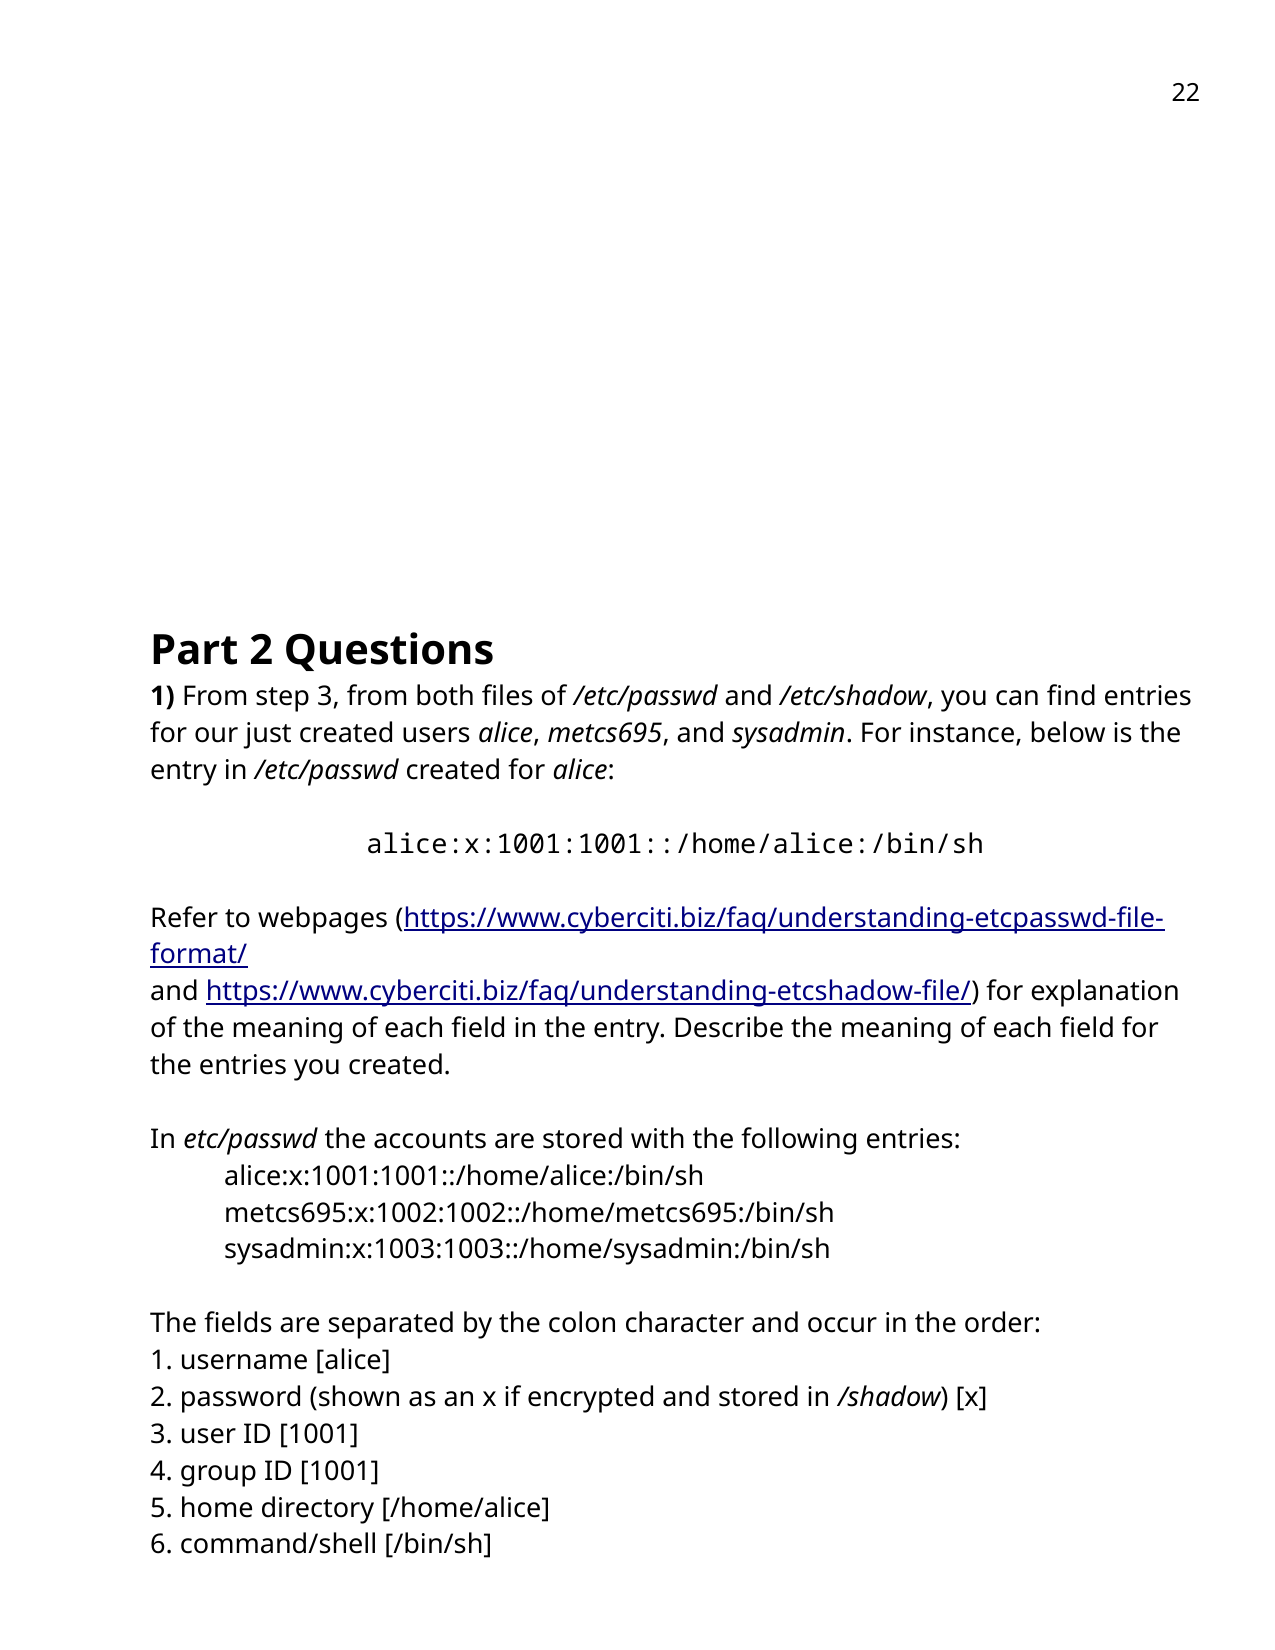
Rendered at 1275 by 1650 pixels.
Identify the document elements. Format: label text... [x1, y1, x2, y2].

text Part 2 Questions [150, 620, 1200, 677]
text The fields are separated by the colon character and occur in the order: [150, 1304, 1200, 1341]
text Refer to webpages (https://www.cyberciti.biz/faq/understanding-etcpasswd-file-format/ [150, 898, 1200, 972]
text 1) From step 3, from both files of /etc/passwd and /etc/shadow, you can find entries for our just created users alice, metcs695, and sysadmin. For instance, below is the entry in /etc/passwd created for alice: [150, 677, 1200, 787]
text In etc/passwd the accounts are stored with the following entries: [150, 1119, 1200, 1156]
text 2. password (shown as an x if encrypted and stored in /shadow) [x] [150, 1377, 1200, 1414]
text and https://www.cyberciti.biz/faq/understanding-etcshadow-file/) for explanation of the meaning of each field in the entry. Describe the meaning of each field for the entries you created. [150, 972, 1200, 1082]
text 6. command/shell [/bin/sh] [150, 1525, 1200, 1562]
text 5. home directory [/home/alice] [150, 1488, 1200, 1525]
text 1. username [alice] [150, 1341, 1200, 1377]
text alice:x:1001:1001::/home/alice:/bin/sh [150, 824, 1200, 861]
text alice:x:1001:1001::/home/alice:/bin/sh metcs695:x:1002:1002::/home/metcs695:/bin/sh sysadmin:x:1003:1003::/home/sysadmin:/bin/sh [150, 1156, 1200, 1267]
text 4. group ID [1001] [150, 1451, 1200, 1488]
text 3. user ID [1001] [150, 1414, 1200, 1451]
